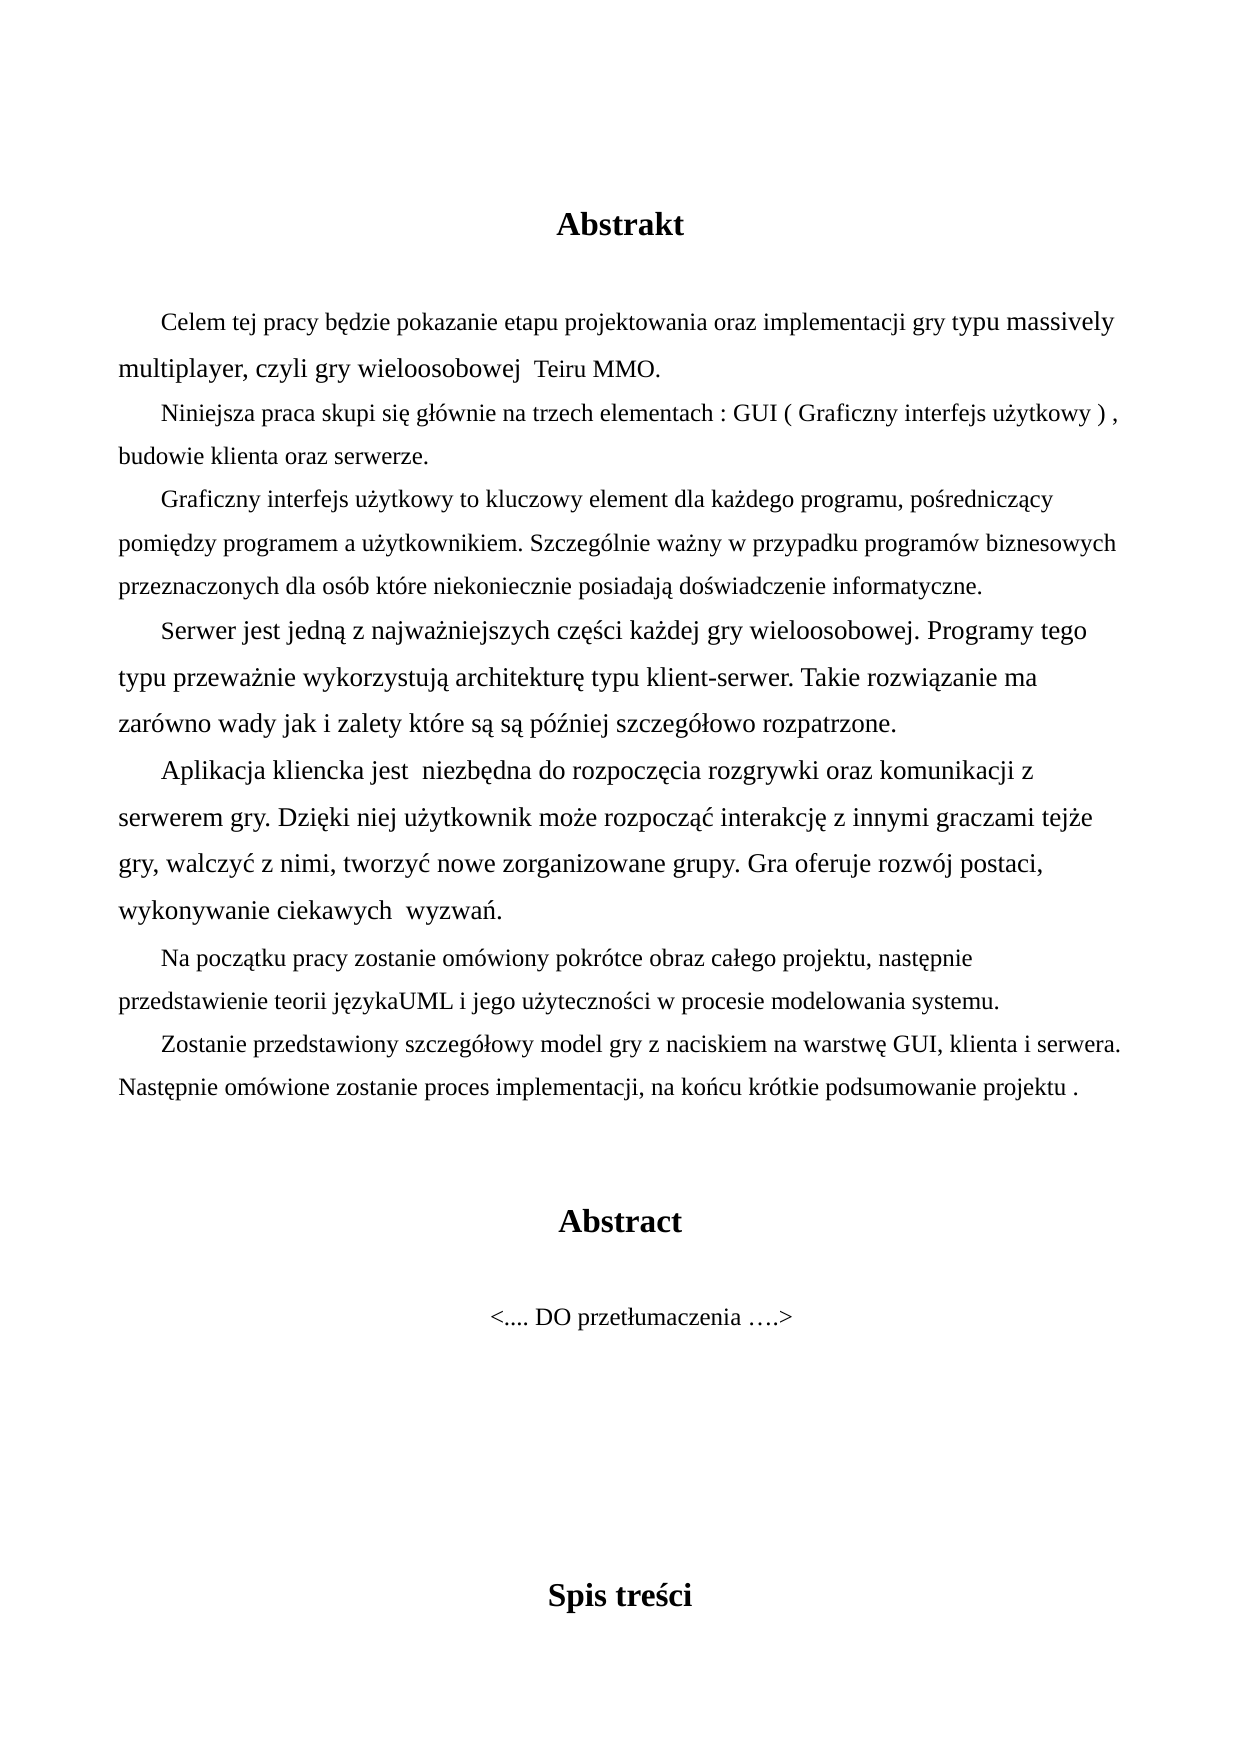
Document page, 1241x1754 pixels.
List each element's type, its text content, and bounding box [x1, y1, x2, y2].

text Serwer jest jedną z najważniejszych części każdej gry wieloosobowej. Programy tego typu przeważnie wykorzystują architekturę typu klient-serwer. Takie rozwiązanie ma zarówno wady jak i zalety które są są później szczegółowo rozpatrzone. [118, 614, 1122, 738]
text Aplikacja kliencka jest niezbędna do rozpoczęcia rozgrywki oraz komunikacji z serwerem gry. Dzięki niej użytkownik może rozpocząć interakcję z innymi graczami tejże gry, walczyć z nimi, tworzyć nowe zorganizowane grupy. Gra oferuje rozwój postaci, wykonywanie ciekawych wyzwań. [118, 754, 1122, 925]
text Abstract [118, 1202, 1122, 1240]
text Niniejsza praca skupi się głównie na trzech elementach : GUI ( Graficzny interfejs użytkowy ) , budowie klienta oraz serwerze. [118, 398, 1122, 470]
text Zostanie przedstawiony szczegółowy model gry z naciskiem na warstwę GUI, klienta i serwera. Następnie omówione zostanie proces implementacji, na końcu krótkie podsumowanie projektu . [118, 1029, 1122, 1144]
text Na początku pracy zostanie omówiony pokrótce obraz całego projektu, następnie przedstawienie teorii językaUML i jego użyteczności w procesie modelowania systemu. [118, 941, 1122, 1015]
text Spis treści [118, 1576, 1122, 1614]
text Celem tej pracy będzie pokazanie etapu projektowania oraz implementacji gry typu massively multiplayer, czyli gry wieloosobowej Teiru MMO. [118, 305, 1122, 383]
text <.... DO przetłumaczenia ….> [118, 1302, 1122, 1331]
text Abstrakt [118, 204, 1122, 243]
text Graficzny interfejs użytkowy to kluczowy element dla każdego programu, pośredniczący pomiędzy programem a użytkownikiem. Szczególnie ważny w przypadku programów biznesowych przeznaczonych dla osób które niekoniecznie posiadają doświadczenie informatyczne. [118, 484, 1122, 599]
